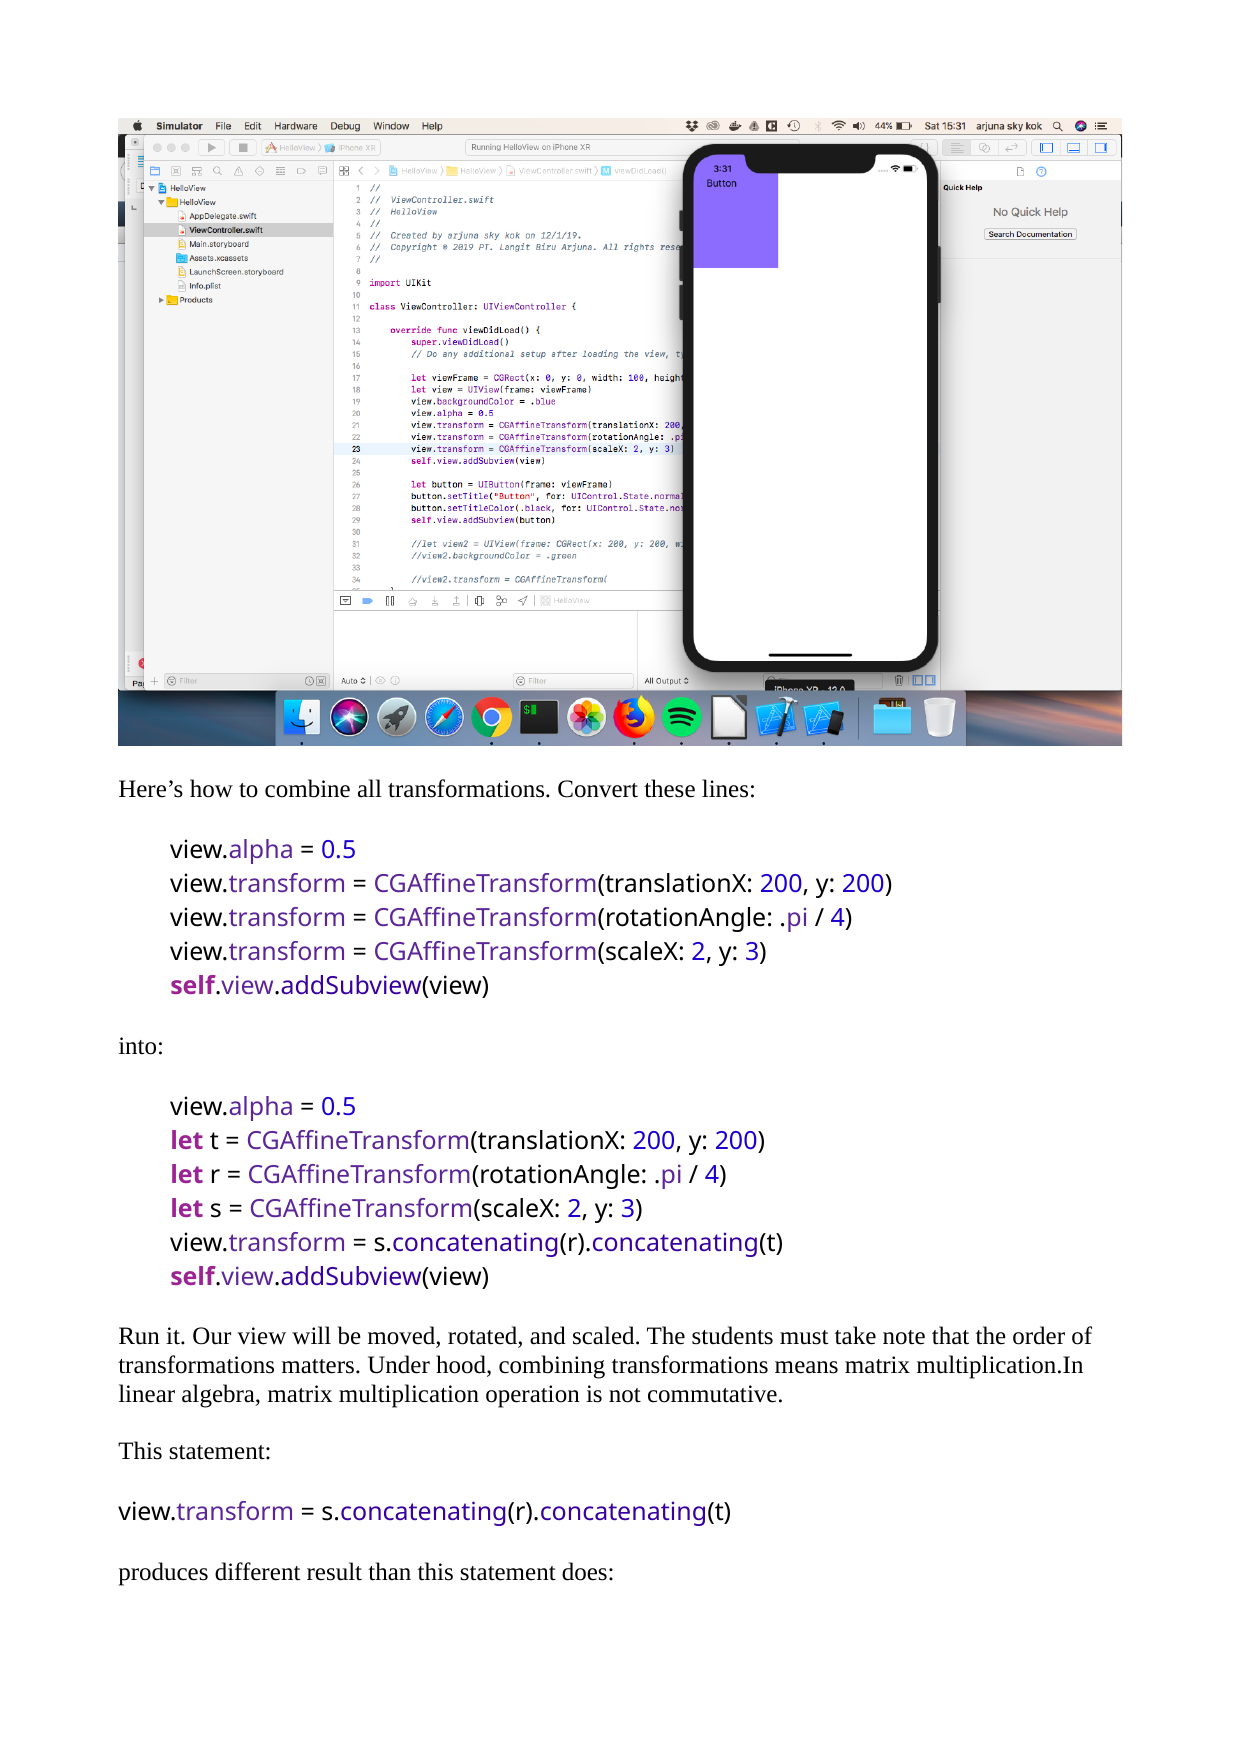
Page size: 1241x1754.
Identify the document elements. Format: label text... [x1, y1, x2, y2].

text view.transform = s.concatenating(r).concatenating(t) [118, 1494, 1122, 1528]
text let s = CGAffineTransform(scaleX: 2, y: 3) [118, 1191, 1122, 1224]
text self.view.addSubview(view) [118, 1259, 1122, 1293]
text self.view.addSubview(view) [118, 968, 1122, 1002]
text view.transform = CGAffineTransform(scaleX: 2, y: 3) [118, 934, 1122, 968]
text into: [118, 1031, 1122, 1059]
text Run it. Our view will be moved, rotated, and scaled. The students must take note that the order of transformations matters. Under hood, combining transformations means matrix multiplication.In linear algebra, matrix multiplication operation is not commutative. [118, 1321, 1122, 1408]
text view.transform = CGAffineTransform(translationX: 200, y: 200) [118, 866, 1122, 900]
text produces different result than this statement does: [118, 1557, 1122, 1586]
text view.transform = CGAffineTransform(rotationAngle: .pi / 4) [118, 900, 1122, 934]
text let r = CGAffineTransform(rotationAngle: .pi / 4) [118, 1156, 1122, 1191]
text This statement: [118, 1436, 1122, 1465]
text let t = CGAffineTransform(translationX: 200, y: 200) [118, 1122, 1122, 1156]
picture [118, 118, 1123, 746]
text Here’s how to combine all transformations. Convert these lines: [118, 774, 1122, 803]
text view.alpha = 0.5 [118, 832, 1122, 866]
text view.alpha = 0.5 [118, 1088, 1122, 1122]
text view.transform = s.concatenating(r).concatenating(t) [118, 1224, 1122, 1259]
